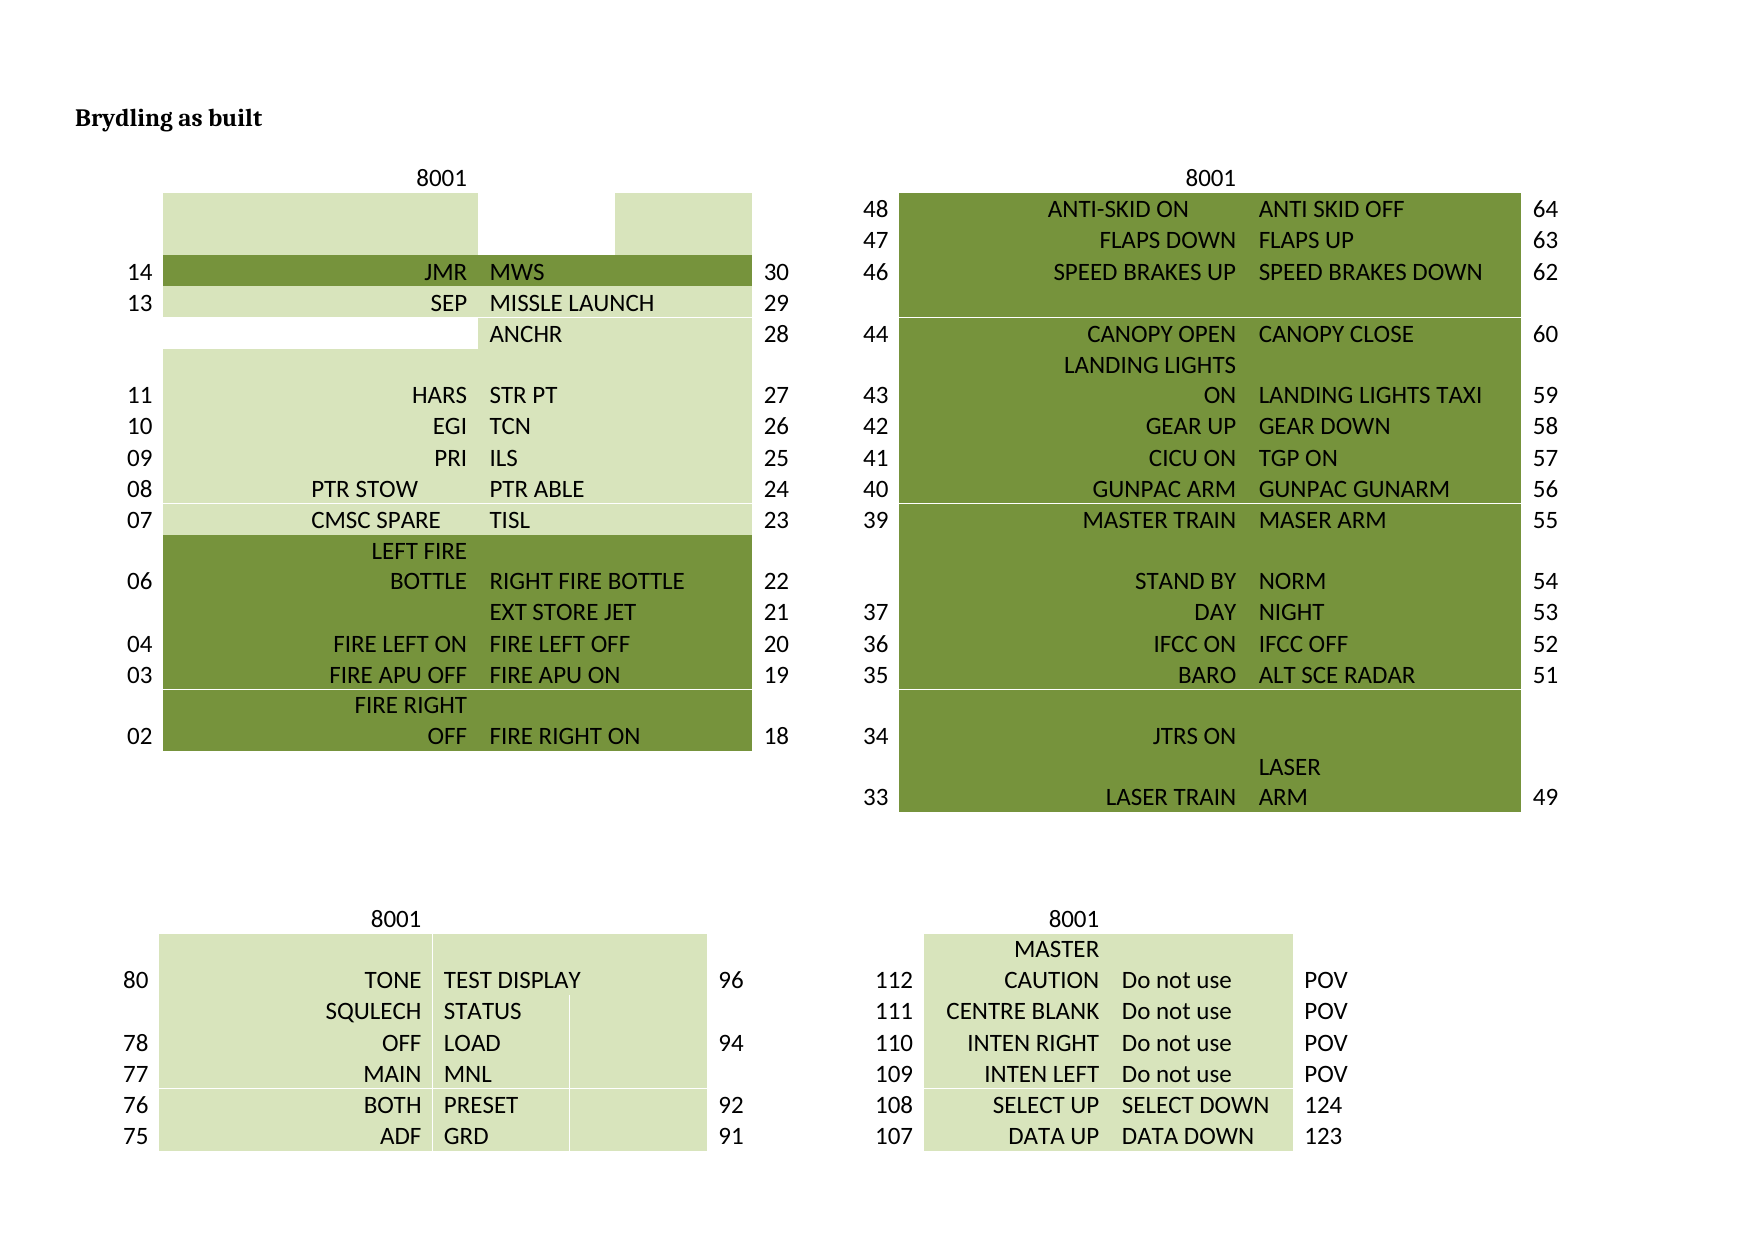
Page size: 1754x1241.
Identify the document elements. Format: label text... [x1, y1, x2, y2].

table_cell [570, 1089, 707, 1120]
table_cell [899, 193, 1036, 224]
table_cell [163, 349, 300, 410]
table_cell [163, 410, 300, 441]
table_cell CANOPY OPEN [1036, 318, 1247, 349]
table_cell 02 [75, 690, 163, 751]
table_cell [899, 596, 1036, 627]
table_cell MAIN [296, 1057, 432, 1088]
table_header [1247, 161, 1384, 192]
table_cell 23 [752, 504, 821, 535]
table_cell 18 [752, 690, 821, 751]
table_header [899, 161, 1036, 192]
table_cell [1521, 690, 1598, 751]
table_cell INTEN LEFT [924, 1057, 1110, 1088]
table_cell 51 [1521, 658, 1598, 689]
table_cell 49 [1521, 751, 1598, 812]
table_cell FIRE LEFT ON [300, 627, 478, 658]
table_cell 40 [821, 472, 899, 503]
table_cell 76 [75, 1089, 159, 1120]
table_cell FIRE LEFT OFF [478, 627, 752, 658]
table_header 8001 [296, 903, 432, 934]
table_cell IFCC OFF [1247, 627, 1384, 658]
table_cell 41 [821, 441, 899, 472]
table_header [821, 161, 899, 192]
table_cell [163, 751, 300, 812]
table_cell 54 [1521, 535, 1598, 596]
table_cell [615, 410, 752, 441]
table_cell [163, 441, 300, 472]
table_cell [1247, 1026, 1293, 1057]
table_cell [163, 318, 300, 349]
table_header [163, 161, 300, 192]
table_cell [899, 690, 1036, 751]
table_cell [159, 1057, 296, 1088]
table_cell MASTER TRAIN [1036, 504, 1247, 535]
table_cell [75, 995, 159, 1026]
table_header [159, 903, 296, 934]
table_cell NIGHT [1247, 596, 1384, 627]
table_cell 75 [75, 1120, 159, 1151]
table_cell [478, 193, 615, 224]
table_cell [1036, 286, 1247, 317]
table_cell [159, 934, 296, 995]
table_cell 96 [707, 934, 763, 995]
table_cell [163, 472, 300, 503]
table_cell HARS [300, 349, 478, 410]
table_cell [763, 1089, 843, 1120]
table_cell [1247, 995, 1293, 1026]
table_cell [1384, 751, 1521, 812]
table_cell 64 [1521, 193, 1598, 224]
table_cell [75, 751, 163, 812]
table_cell [159, 1120, 296, 1151]
table_cell 58 [1521, 410, 1598, 441]
table_cell 53 [1521, 596, 1598, 627]
table_header [763, 903, 843, 934]
table_cell SPEED BRAKES DOWN [1247, 255, 1521, 286]
table_cell PRI [300, 441, 478, 472]
table_cell SEP [300, 286, 478, 317]
table_cell [615, 472, 752, 503]
table_cell ANCHR [478, 318, 615, 349]
table_cell EXT STORE JET [478, 596, 752, 627]
table_cell [1247, 934, 1293, 995]
table_cell [570, 1120, 707, 1151]
table_cell OFF [296, 1026, 432, 1057]
text Brydling as built [75, 104, 1679, 132]
table_cell 91 [707, 1120, 763, 1151]
table_cell [899, 658, 1036, 689]
table_cell 57 [1521, 441, 1598, 472]
table_cell 59 [1521, 349, 1598, 410]
table_cell [163, 535, 300, 596]
table_cell [899, 410, 1036, 441]
table_cell 11 [75, 349, 163, 410]
table_cell [1384, 535, 1521, 596]
table_cell [1384, 596, 1521, 627]
table_cell 34 [821, 690, 899, 751]
table_cell [75, 193, 163, 224]
table_cell LANDING LIGHTS ON [1036, 349, 1247, 410]
table_cell CANOPY CLOSE [1247, 318, 1521, 349]
table_cell 107 [844, 1120, 924, 1151]
table_cell [1247, 1057, 1293, 1088]
table_cell Do not use [1110, 1026, 1247, 1057]
table_cell Do not use [1110, 1057, 1247, 1088]
table_cell CMSC SPARE [300, 504, 478, 535]
table_cell 28 [752, 318, 821, 349]
table_cell 13 [75, 286, 163, 317]
table_cell [478, 224, 615, 255]
table_cell 94 [707, 1026, 763, 1057]
table_cell 77 [75, 1057, 159, 1088]
table_cell 24 [752, 472, 821, 503]
table_cell [159, 1026, 296, 1057]
table_cell FIRE APU ON [478, 658, 752, 689]
table_cell [615, 318, 752, 349]
table_cell 21 [752, 596, 821, 627]
table_cell 36 [821, 627, 899, 658]
table_cell MASER ARM [1247, 504, 1521, 535]
table_cell TISL [478, 504, 615, 535]
table_cell [163, 504, 300, 535]
table_cell [615, 441, 752, 472]
table_cell RIGHT FIRE BOTTLE [478, 535, 752, 596]
table_cell BARO [1036, 658, 1247, 689]
table_cell EGI [300, 410, 478, 441]
table_cell [707, 995, 763, 1026]
table_cell GRD [433, 1120, 569, 1151]
table_header [1384, 161, 1521, 192]
table_cell FLAPS DOWN [1036, 224, 1247, 255]
table_cell 108 [844, 1089, 924, 1120]
table_cell NORM [1247, 535, 1384, 596]
table_cell PRESET [433, 1089, 569, 1120]
table_cell Do not use [1110, 995, 1247, 1026]
table_cell DATA DOWN [1110, 1120, 1293, 1151]
table_cell 60 [1521, 318, 1598, 349]
table_cell [163, 658, 300, 689]
table_cell GUNPAC ARM [1036, 472, 1247, 503]
table_cell [478, 751, 615, 812]
table_cell LEFT FIRE BOTTLE [300, 535, 478, 596]
table_cell STAND BY [1036, 535, 1247, 596]
table_cell 03 [75, 658, 163, 689]
table_header [75, 161, 163, 192]
table_cell 08 [75, 472, 163, 503]
table_cell [1384, 627, 1521, 658]
table_cell 42 [821, 410, 899, 441]
table_cell 35 [821, 658, 899, 689]
table_cell INTEN RIGHT [924, 1026, 1110, 1057]
table_header [1247, 903, 1293, 934]
table_cell POV [1293, 934, 1522, 995]
table_cell [1384, 441, 1521, 472]
table_cell 10 [75, 410, 163, 441]
table_cell [163, 596, 300, 627]
table_cell POV [1293, 995, 1522, 1026]
table_cell 48 [821, 193, 899, 224]
table_cell TCN [478, 410, 615, 441]
table_header [615, 161, 752, 192]
table_cell [752, 224, 821, 255]
table_cell [899, 504, 1036, 535]
table_cell [615, 255, 752, 286]
table_cell JMR [300, 255, 478, 286]
table_cell [615, 349, 752, 410]
table_cell [763, 1057, 843, 1088]
table_cell 07 [75, 504, 163, 535]
table_cell FIRE APU OFF [300, 658, 478, 689]
table_cell [75, 224, 163, 255]
table_cell [1521, 286, 1598, 317]
table_cell [899, 627, 1036, 658]
table_header [1110, 903, 1247, 934]
table_cell 92 [707, 1089, 763, 1120]
table_cell SELECT UP [924, 1089, 1110, 1120]
table_cell 25 [752, 441, 821, 472]
table_cell IFCC ON [1036, 627, 1247, 658]
table_cell [1384, 286, 1521, 317]
table_cell [899, 472, 1036, 503]
table_cell CENTRE BLANK [924, 995, 1110, 1026]
table_cell [570, 1026, 707, 1057]
table_header [752, 161, 821, 192]
table_cell 112 [844, 934, 924, 995]
table_cell 78 [75, 1026, 159, 1057]
table_cell POV [1293, 1057, 1522, 1088]
table_cell 109 [844, 1057, 924, 1088]
table_cell ANTI-SKID ON [1036, 193, 1247, 224]
table_cell ANTI SKID OFF [1247, 193, 1521, 224]
table_cell [752, 193, 821, 224]
table_cell [570, 995, 707, 1026]
table_cell 04 [75, 627, 163, 658]
table_cell [615, 504, 752, 535]
table_cell [570, 1057, 707, 1088]
table_header [844, 903, 924, 934]
table_cell CICU ON [1036, 441, 1247, 472]
table_cell SELECT DOWN [1110, 1089, 1293, 1120]
table_cell [752, 751, 821, 812]
table_cell [707, 1057, 763, 1088]
table_cell [899, 224, 1036, 255]
table_cell DAY [1036, 596, 1247, 627]
table_cell [163, 286, 300, 317]
table_cell [899, 751, 1036, 812]
table_cell 62 [1521, 255, 1598, 286]
table_header [478, 161, 615, 192]
table_cell 29 [752, 286, 821, 317]
table_cell SQULECH [296, 995, 432, 1026]
table_cell [615, 224, 752, 255]
table_cell ALT SCE RADAR [1247, 658, 1521, 689]
table_cell [300, 596, 478, 627]
table_cell [615, 193, 752, 224]
table_cell JTRS ON [1036, 690, 1247, 751]
table_cell MISSLE LAUNCH [478, 286, 752, 317]
table_header 8001 [924, 903, 1110, 934]
table_cell 44 [821, 318, 899, 349]
table_cell [163, 224, 300, 255]
table_cell [763, 1026, 843, 1057]
table_header [707, 903, 763, 934]
table_cell ILS [478, 441, 615, 472]
table_cell [1247, 690, 1384, 751]
table_cell MWS [478, 255, 615, 286]
table_cell 30 [752, 255, 821, 286]
table_cell [1384, 224, 1521, 255]
table_cell [163, 627, 300, 658]
table_cell MASTER CAUTION [924, 934, 1110, 995]
table_cell TONE [296, 934, 432, 995]
table_cell [300, 193, 478, 224]
table_cell SPEED BRAKES UP [1036, 255, 1247, 286]
table_header [75, 903, 159, 934]
table_cell BOTH [296, 1089, 432, 1120]
table_header [1521, 161, 1598, 192]
table_cell [163, 193, 300, 224]
table_cell FLAPS UP [1247, 224, 1384, 255]
table_cell STR PT [478, 349, 615, 410]
table_cell GEAR DOWN [1247, 410, 1521, 441]
table_cell TGP ON [1247, 441, 1384, 472]
table_cell [899, 286, 1036, 317]
table_cell [75, 318, 163, 349]
table_cell 43 [821, 349, 899, 410]
table_cell LASER TRAIN [1036, 751, 1247, 812]
table_cell [899, 255, 1036, 286]
table_cell [1247, 286, 1384, 317]
table_cell [899, 535, 1036, 596]
table_cell [899, 349, 1036, 410]
table_cell [300, 224, 478, 255]
table_cell [163, 690, 300, 751]
table_cell 55 [1521, 504, 1598, 535]
table_cell ADF [296, 1120, 432, 1151]
table_cell 20 [752, 627, 821, 658]
table_cell GEAR UP [1036, 410, 1247, 441]
table_cell DATA UP [924, 1120, 1110, 1151]
table_cell 27 [752, 349, 821, 410]
table_cell PTR ABLE [478, 472, 615, 503]
table_cell [75, 596, 163, 627]
table_header 8001 [1036, 161, 1247, 192]
table_cell [159, 995, 296, 1026]
table_cell 80 [75, 934, 159, 995]
table_cell [1384, 690, 1521, 751]
table_header [570, 903, 707, 934]
table_cell 26 [752, 410, 821, 441]
table_header 8001 [300, 161, 478, 192]
table_cell 37 [821, 596, 899, 627]
table_cell FIRE RIGHT OFF [300, 690, 478, 751]
table_cell Do not use [1110, 934, 1247, 995]
table_header [433, 903, 569, 934]
table_cell [159, 1089, 296, 1120]
table_cell MNL [433, 1057, 569, 1088]
table_cell 56 [1521, 472, 1598, 503]
table_cell 124 [1293, 1089, 1522, 1120]
table_cell 06 [75, 535, 163, 596]
table_cell POV [1293, 1026, 1522, 1057]
table_cell [300, 318, 478, 349]
table_cell 123 [1293, 1120, 1522, 1151]
table_cell 19 [752, 658, 821, 689]
table_cell 111 [844, 995, 924, 1026]
table_cell [899, 318, 1036, 349]
table_cell TEST DISPLAY [433, 934, 707, 995]
table_cell [615, 751, 752, 812]
table_cell 14 [75, 255, 163, 286]
table_cell [163, 255, 300, 286]
table_cell [763, 934, 843, 995]
table_cell 39 [821, 504, 899, 535]
table_cell 47 [821, 224, 899, 255]
table_cell LANDING LIGHTS TAXI [1247, 349, 1521, 410]
table_cell 22 [752, 535, 821, 596]
table_cell STATUS [433, 995, 569, 1026]
table_cell [821, 535, 899, 596]
table_cell LASER ARM [1247, 751, 1384, 812]
table_cell [821, 286, 899, 317]
table_cell 09 [75, 441, 163, 472]
table_cell 110 [844, 1026, 924, 1057]
table_cell 33 [821, 751, 899, 812]
table_cell [763, 1120, 843, 1151]
table_cell PTR STOW [300, 472, 478, 503]
table_cell [300, 751, 478, 812]
table_cell [763, 995, 843, 1026]
table_cell 46 [821, 255, 899, 286]
table_cell [899, 441, 1036, 472]
table_cell FIRE RIGHT ON [478, 690, 752, 751]
table_cell 52 [1521, 627, 1598, 658]
table_cell 63 [1521, 224, 1598, 255]
table_header [1293, 903, 1522, 934]
table_cell LOAD [433, 1026, 569, 1057]
table_cell GUNPAC GUNARM [1247, 472, 1521, 503]
